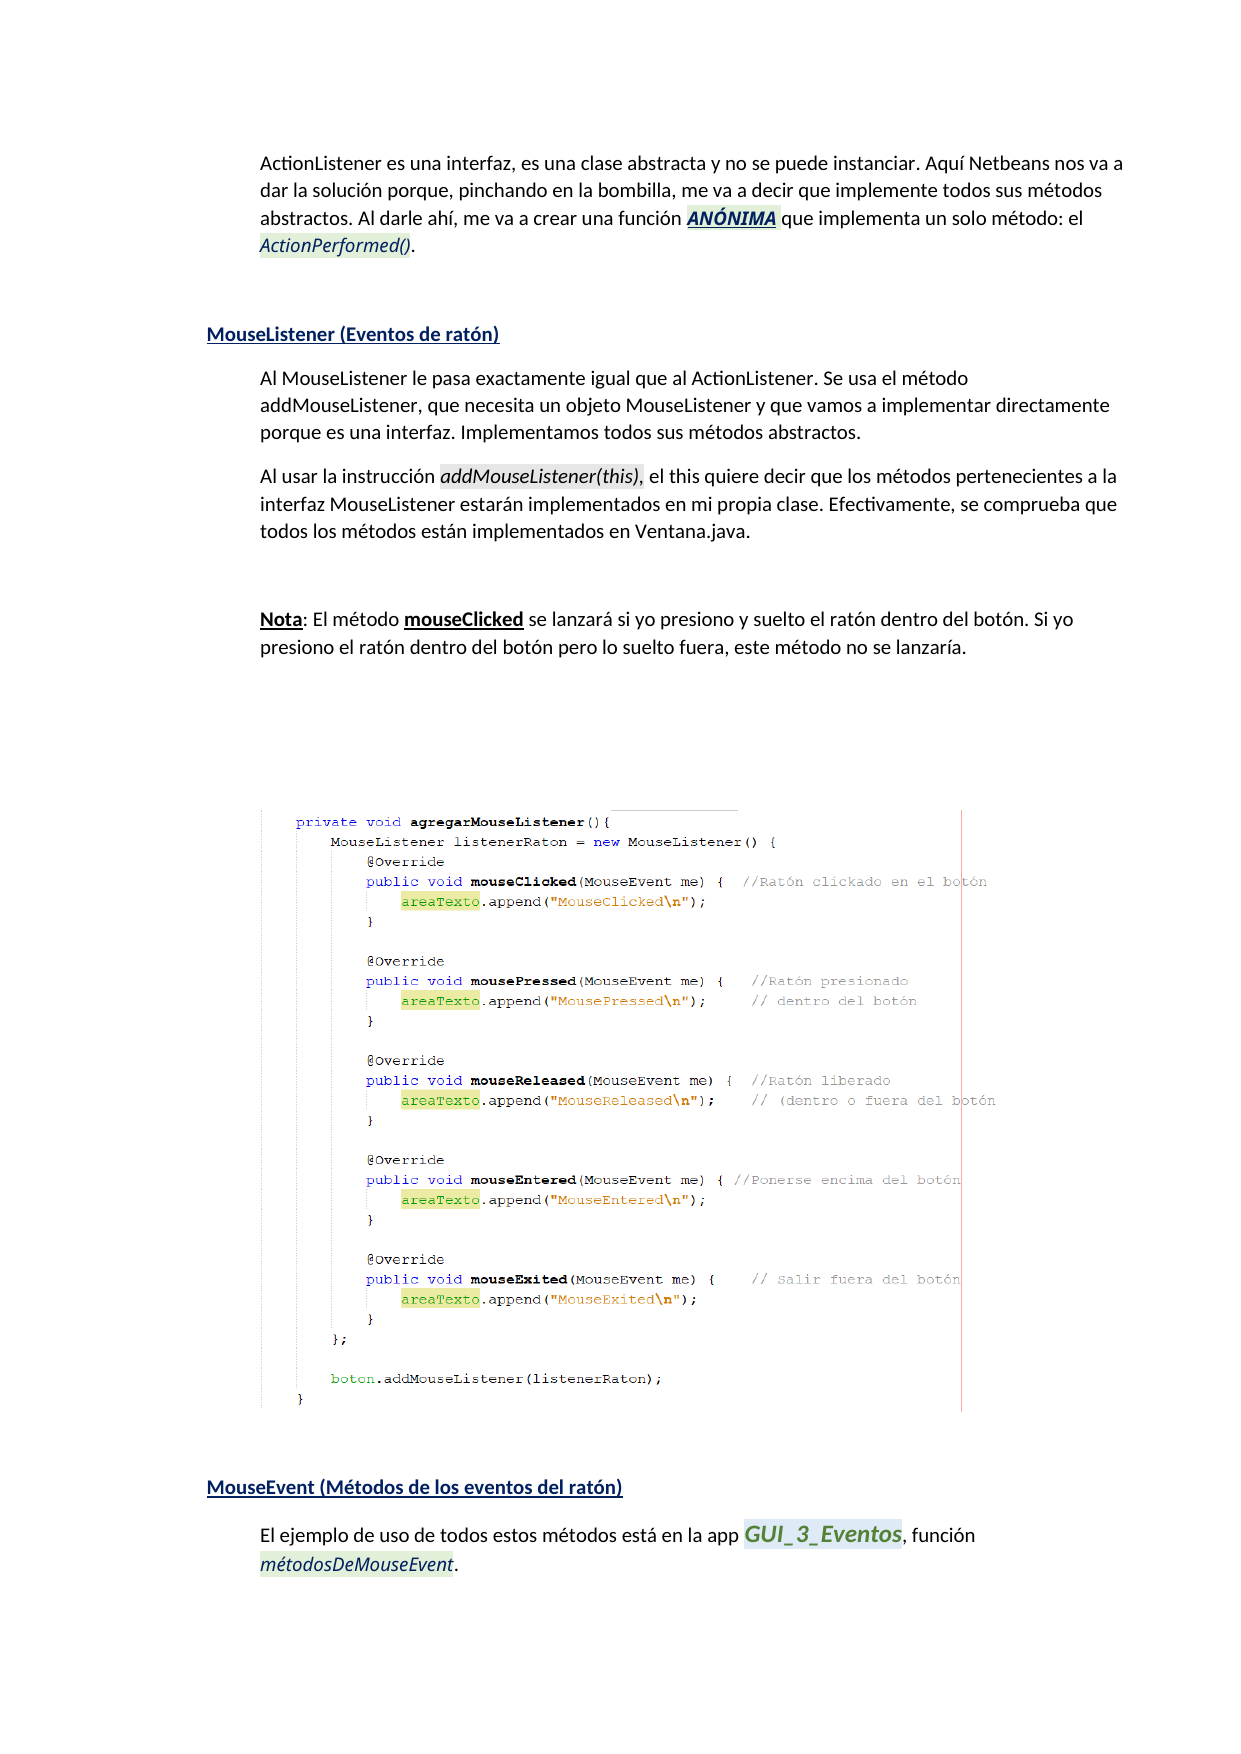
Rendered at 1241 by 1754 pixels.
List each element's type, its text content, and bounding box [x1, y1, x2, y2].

text ActionListener es una interfaz, es una clase abstracta y no se puede instanciar. Aquí Netbeans nos va a dar la solución porque, pinchando en la bombilla, me va a decir que implemente todos sus métodos abstractos. Al darle ahí, me va a crear una función ANÓNIMA que implementa un solo método: el ActionPerformed(). [260, 150, 1128, 258]
text MouseEvent (Métodos de los eventos del ratón) [187, 1474, 1128, 1500]
text MouseListener (Eventos de ratón) [187, 321, 1128, 346]
text El ejemplo de uso de todos estos métodos está en la app GUI_3_Eventos, función métodosDeMouseEvent. [260, 1519, 1128, 1577]
text Nota: El método mouseClicked se lanzará si yo presiono y suelto el ratón dentro del botón. Si yo presiono el ratón dentro del botón pero lo suelto fuera, este método no se lanzaría. [260, 607, 1128, 659]
text Al MouseListener le pasa exactamente igual que al ActionListener. Se usa el método addMouseListener, que necesita un objeto MouseListener y que vamos a implementar directamente porque es una interfaz. Implementamos todos sus métodos abstractos. [260, 365, 1128, 445]
picture [260, 810, 997, 1412]
text Al usar la instrucción addMouseListener(this), el this quiere decir que los métodos pertenecientes a la interfaz MouseListener estarán implementados en mi propia clase. Efectivamente, se comprueba que todos los métodos están implementados en Ventana.java. [260, 464, 1128, 544]
